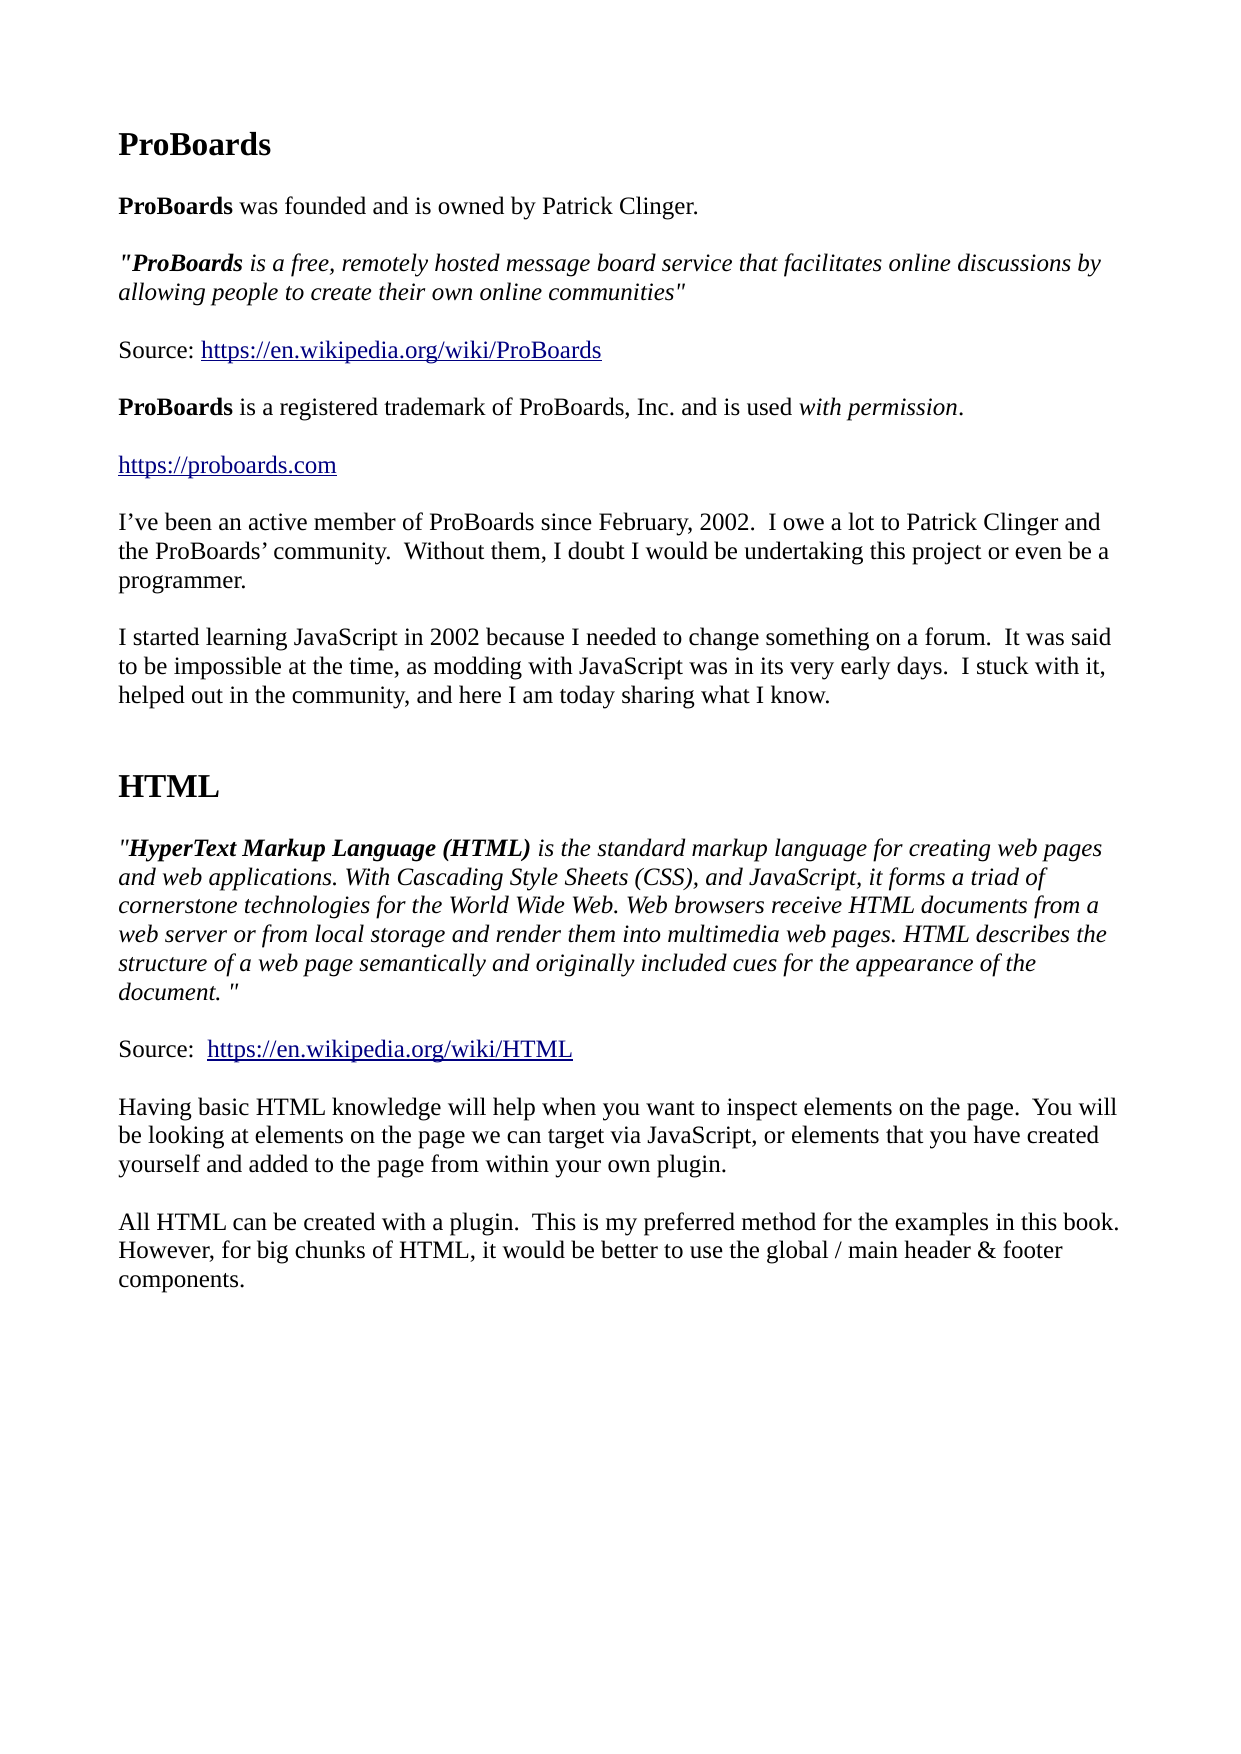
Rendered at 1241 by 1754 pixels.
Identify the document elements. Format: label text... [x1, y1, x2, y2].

text ProBoards [118, 124, 1122, 162]
text I’ve been an active member of ProBoards since February, 2002. I owe a lot to Patrick Clinger and the ProBoards’ community. Without them, I doubt I would be undertaking this project or even be a programmer. [118, 507, 1122, 593]
text "HyperText Markup Language (HTML) is the standard markup language for creating web pages and web applications. With Cascading Style Sheets (CSS), and JavaScript, it forms a triad of cornerstone technologies for the World Wide Web. Web browsers receive HTML documents from a web server or from local storage and render them into multimedia web pages. HTML describes the structure of a web page semantically and originally included cues for the appearance of the document. " [118, 833, 1122, 1006]
text ProBoards was founded and is owned by Patrick Clinger. [118, 191, 1122, 220]
text All HTML can be created with a plugin. This is my preferred method for the examples in this book. However, for big chunks of HTML, it would be better to use the global / main header & footer components. [118, 1207, 1122, 1293]
text Having basic HTML knowledge will help when you want to inspect elements on the page. You will be looking at elements on the page we can target via JavaScript, or elements that you have created yourself and added to the page from within your own plugin. [118, 1092, 1122, 1178]
text ProBoards is a registered trademark of ProBoards, Inc. and is used with permission. [118, 392, 1122, 421]
text I started learning JavaScript in 2002 because I needed to change something on a forum. It was said to be impossible at the time, as modding with JavaScript was in its very early days. I stuck with it, helped out in the community, and here I am today sharing what I know. [118, 622, 1122, 708]
text "ProBoards is a free, remotely hosted message board service that facilitates online discussions by allowing people to create their own online communities" [118, 248, 1122, 306]
text Source: https://en.wikipedia.org/wiki/ProBoards [118, 335, 1122, 363]
text HTML [118, 766, 1122, 804]
text https://proboards.com [118, 450, 1122, 478]
text Source: https://en.wikipedia.org/wiki/HTML [118, 1034, 1122, 1063]
